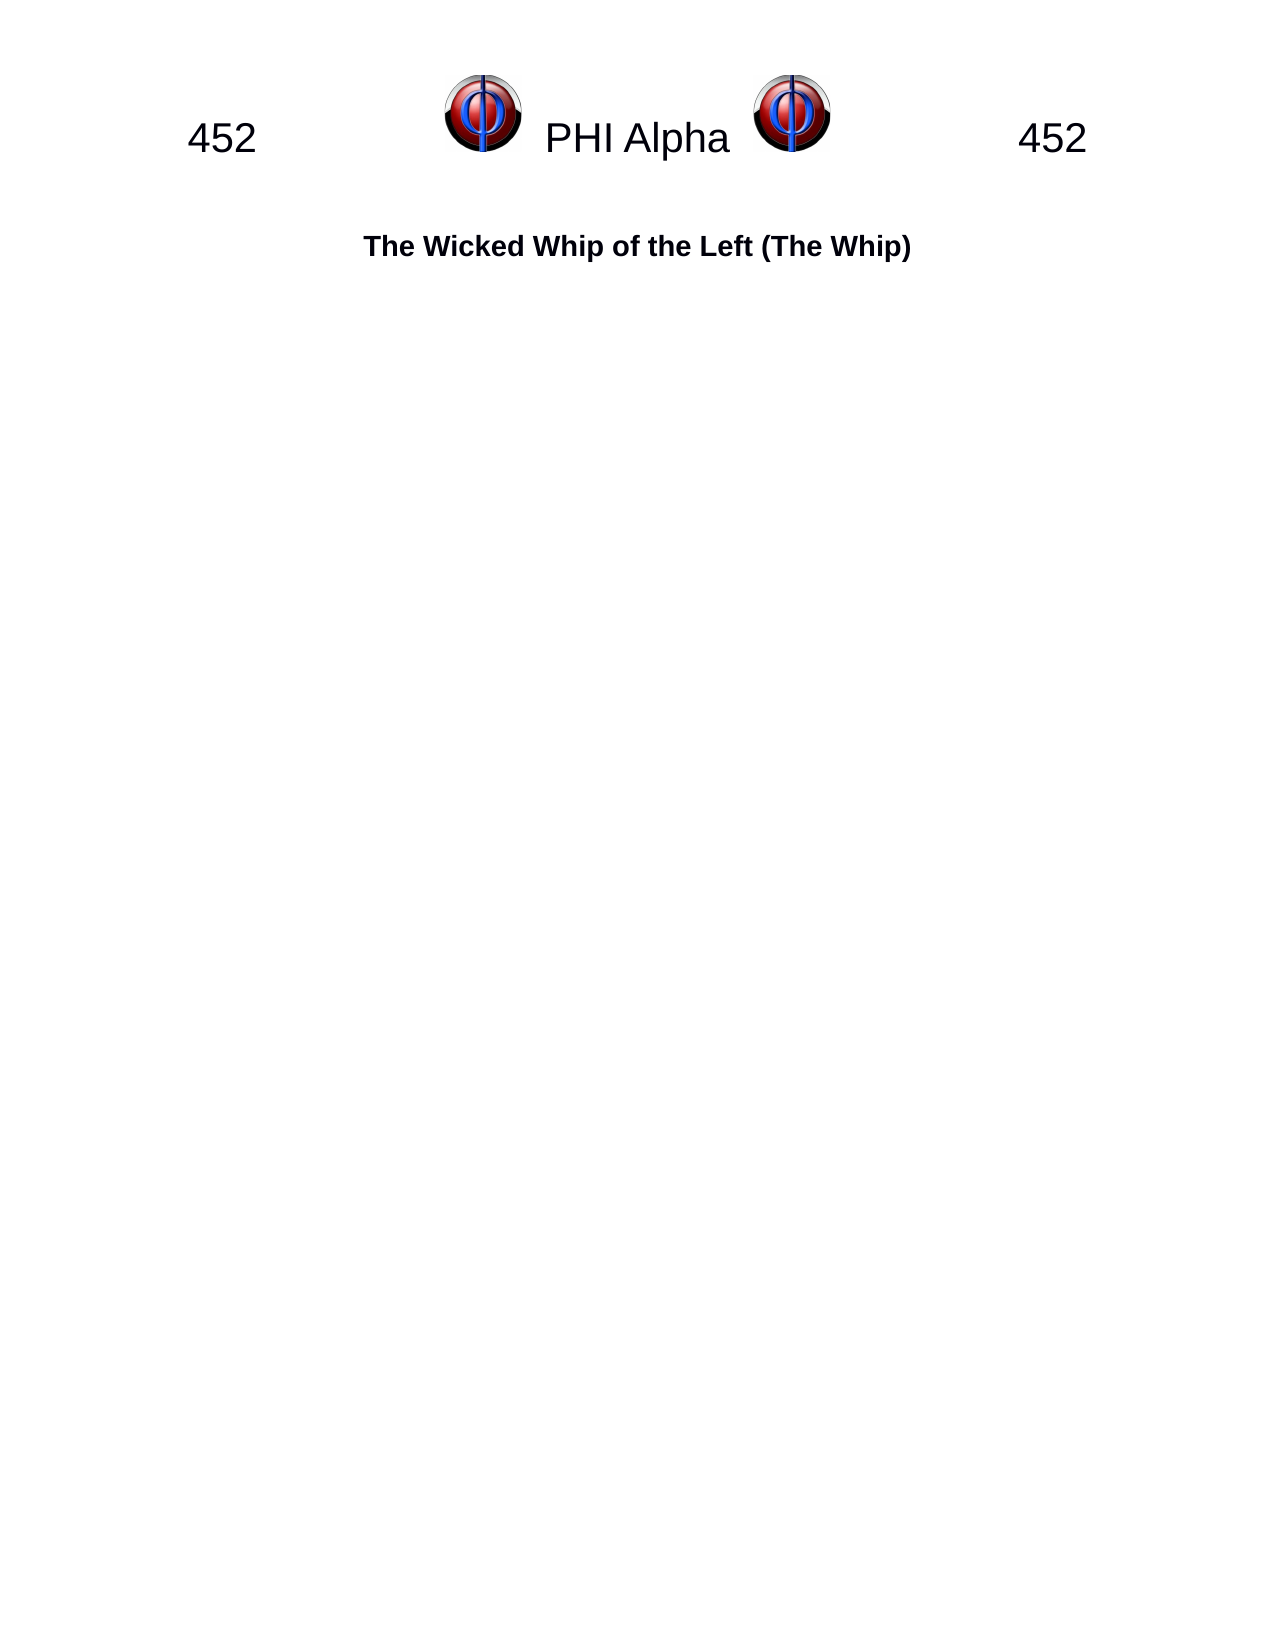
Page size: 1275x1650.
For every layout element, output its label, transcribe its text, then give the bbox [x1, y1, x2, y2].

text The Wicked Whip of the Left (The Whip) [150, 229, 1125, 262]
picture [753, 75, 831, 152]
picture [444, 75, 522, 152]
